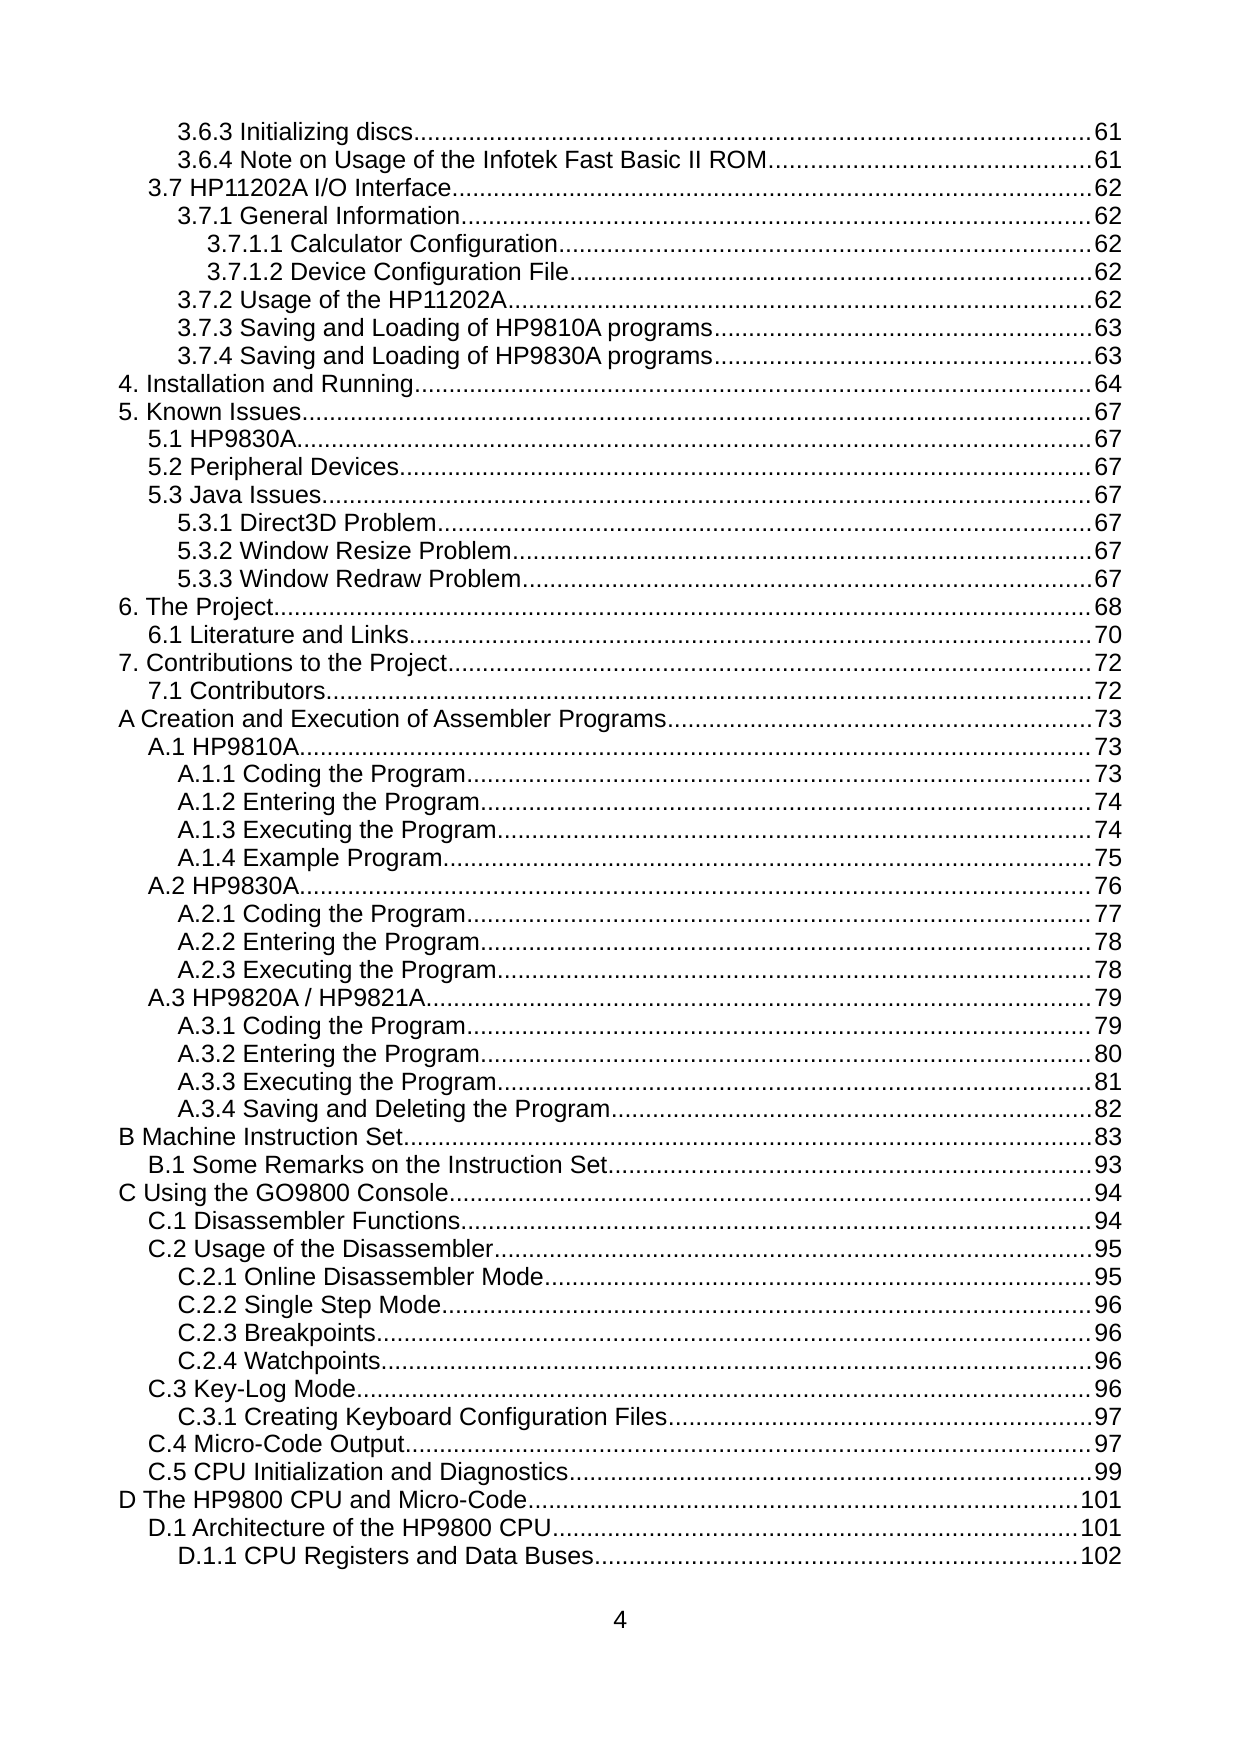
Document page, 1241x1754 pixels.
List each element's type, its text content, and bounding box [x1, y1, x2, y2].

text A.3.2 Entering the Program 80 [177, 1039, 1122, 1067]
text C.2.2 Single Step Mode 96 [177, 1291, 1122, 1318]
text C.2 Usage of the Disassembler 95 [148, 1235, 1122, 1263]
text A.2.3 Executing the Program 78 [177, 956, 1122, 983]
text 3.7.2 Usage of the HP11202A 62 [177, 286, 1122, 313]
text B.1 Some Remarks on the Instruction Set 93 [148, 1151, 1122, 1179]
text A.1 HP9810A 73 [148, 732, 1122, 760]
text A.2.2 Entering the Program 78 [177, 928, 1122, 956]
text 4. Installation and Running 64 [118, 369, 1122, 397]
text A.1.2 Entering the Program 74 [177, 788, 1122, 816]
text C.2.1 Online Disassembler Mode 95 [177, 1263, 1122, 1291]
text C.3.1 Creating Keyboard Configuration Files 97 [177, 1402, 1122, 1430]
text 5.2 Peripheral Devices 67 [148, 453, 1122, 481]
text 3.7.4 Saving and Loading of HP9830A programs 63 [177, 341, 1122, 369]
text 5.3.1 Direct3D Problem 67 [177, 509, 1122, 537]
text C.5 CPU Initialization and Diagnostics 99 [148, 1458, 1122, 1486]
text A.1.3 Executing the Program 74 [177, 816, 1122, 844]
text 3.7 HP11202A I/O Interface 62 [148, 174, 1122, 202]
text 5.1 HP9830A 67 [148, 425, 1122, 453]
text C.4 Micro-Code Output 97 [148, 1430, 1122, 1458]
text A.3.1 Coding the Program 79 [177, 1011, 1122, 1039]
text A.2.1 Coding the Program 77 [177, 900, 1122, 928]
text C.2.4 Watchpoints 96 [177, 1346, 1122, 1374]
text A.3.3 Executing the Program 81 [177, 1067, 1122, 1095]
text A.1.1 Coding the Program 73 [177, 760, 1122, 788]
text 7. Contributions to the Project 72 [118, 648, 1122, 676]
text 5.3.2 Window Resize Problem 67 [177, 537, 1122, 565]
text 7.1 Contributors 72 [148, 676, 1122, 704]
text 3.7.1 General Information 62 [177, 202, 1122, 230]
text C Using the GO9800 Console 94 [118, 1179, 1122, 1207]
text 5.3.3 Window Redraw Problem 67 [177, 565, 1122, 593]
text 6. The Project 68 [118, 593, 1122, 621]
text A.3 HP9820A / HP9821A 79 [148, 983, 1122, 1011]
text 3.6.4 Note on Usage of the Infotek Fast Basic II ROM 61 [177, 146, 1122, 174]
text A.3.4 Saving and Deleting the Program 82 [177, 1095, 1122, 1123]
text A.1.4 Example Program 75 [177, 844, 1122, 872]
text 3.6.3 Initializing discs 61 [177, 118, 1122, 146]
text 5. Known Issues 67 [118, 397, 1122, 425]
text B Machine Instruction Set 83 [118, 1123, 1122, 1151]
text 3.7.1.2 Device Configuration File 62 [207, 258, 1122, 286]
text 3.7.3 Saving and Loading of HP9810A programs 63 [177, 313, 1122, 341]
text C.2.3 Breakpoints 96 [177, 1318, 1122, 1346]
text D.1.1 CPU Registers and Data Buses 102 [177, 1542, 1122, 1570]
text 5.3 Java Issues 67 [148, 481, 1122, 509]
text 6.1 Literature and Links 70 [148, 621, 1122, 648]
text 3.7.1.1 Calculator Configuration 62 [207, 230, 1122, 258]
text D The HP9800 CPU and Micro-Code 101 [118, 1486, 1122, 1514]
text C.3 Key-Log Mode 96 [148, 1374, 1122, 1402]
text A.2 HP9830A 76 [148, 872, 1122, 900]
text A Creation and Execution of Assembler Programs 73 [118, 704, 1122, 732]
text C.1 Disassembler Functions 94 [148, 1207, 1122, 1235]
text D.1 Architecture of the HP9800 CPU 101 [148, 1514, 1122, 1542]
